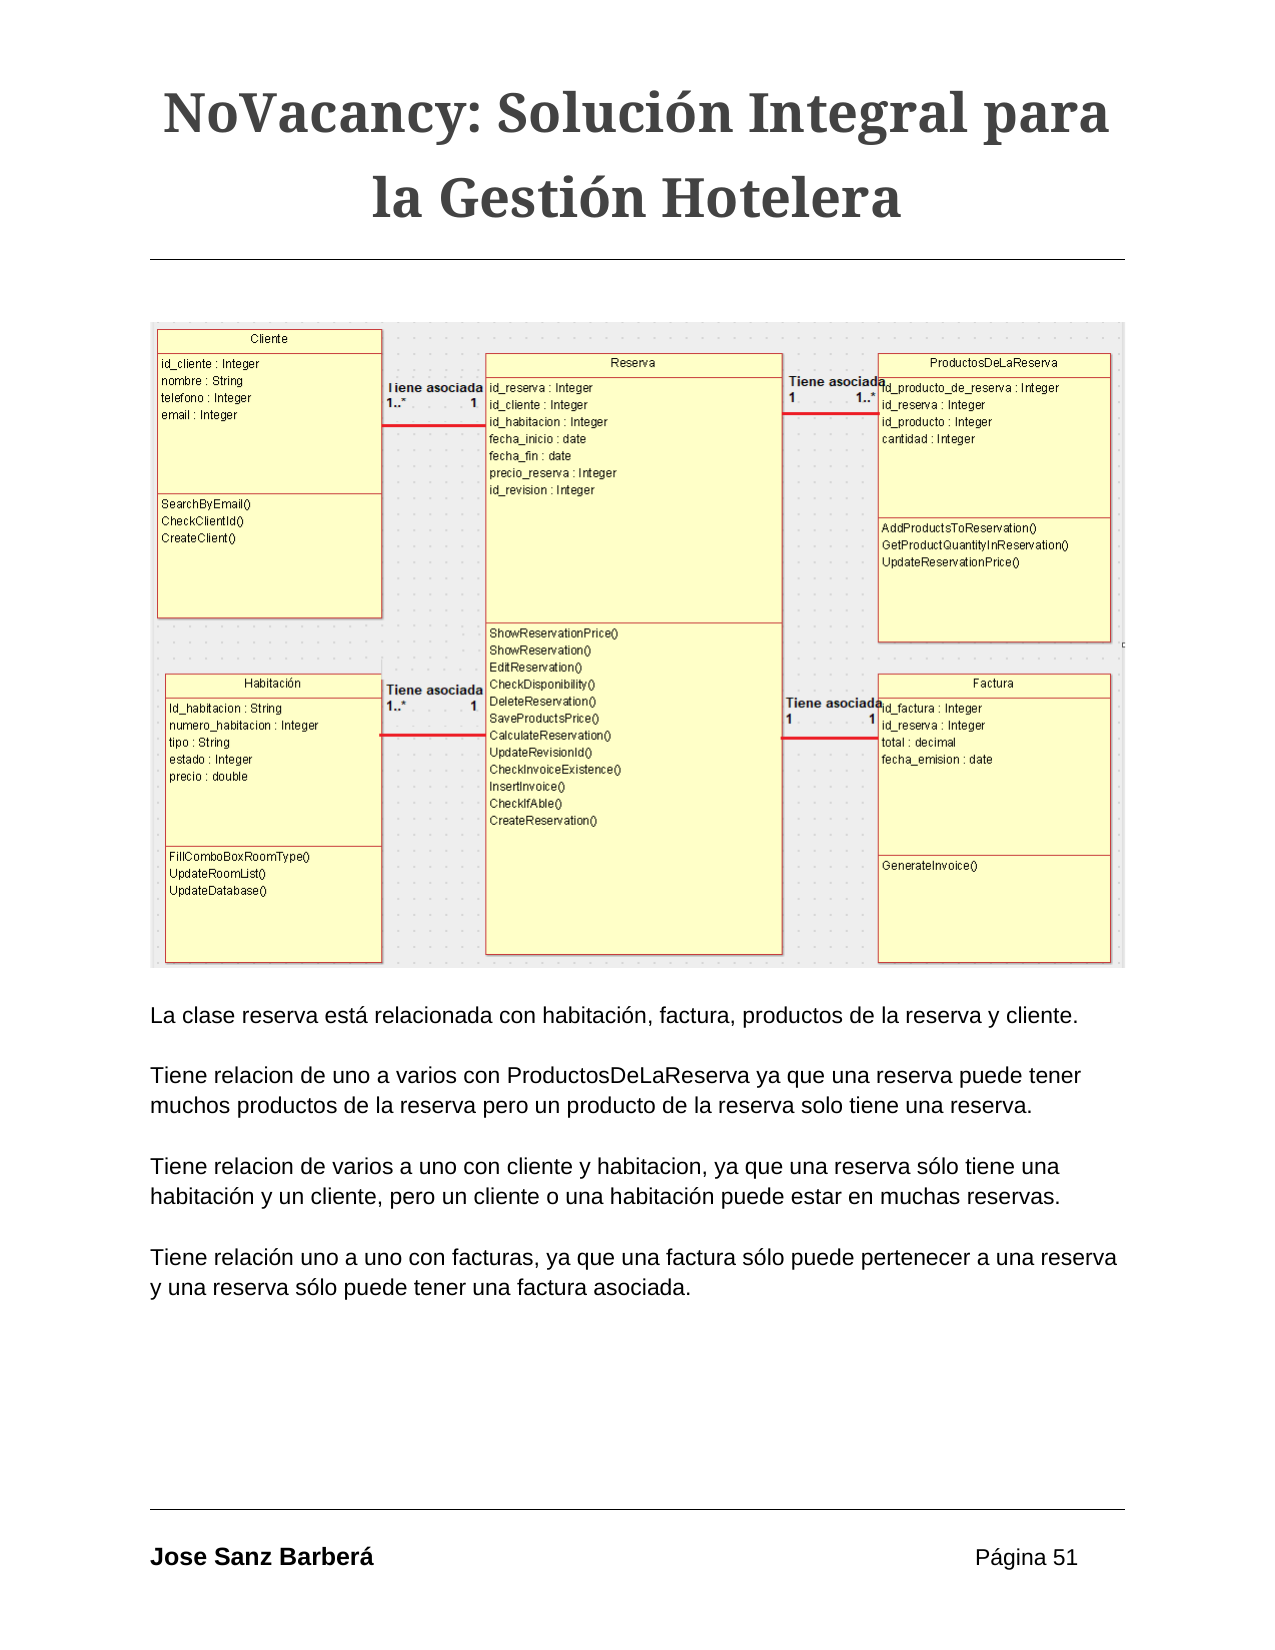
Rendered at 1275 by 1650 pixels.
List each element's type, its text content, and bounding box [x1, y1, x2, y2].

text La clase reserva está relacionada con habitación, factura, productos de la reserva y cliente. [150, 1002, 1125, 1028]
picture [150, 322, 1125, 968]
text Tiene relación uno a uno con facturas, ya que una factura sólo puede pertenecer a una reserva y una reserva sólo puede tener una factura asociada. [150, 1243, 1125, 1300]
text Tiene relacion de uno a varios con ProductosDeLaReserva ya que una reserva puede tener muchos productos de la reserva pero un producto de la reserva solo tiene una reserva. [150, 1062, 1125, 1119]
text Tiene relacion de varios a uno con cliente y habitacion, ya que una reserva sólo tiene una habitación y un cliente, pero un cliente o una habitación puede estar en muchas reservas. [150, 1153, 1125, 1209]
